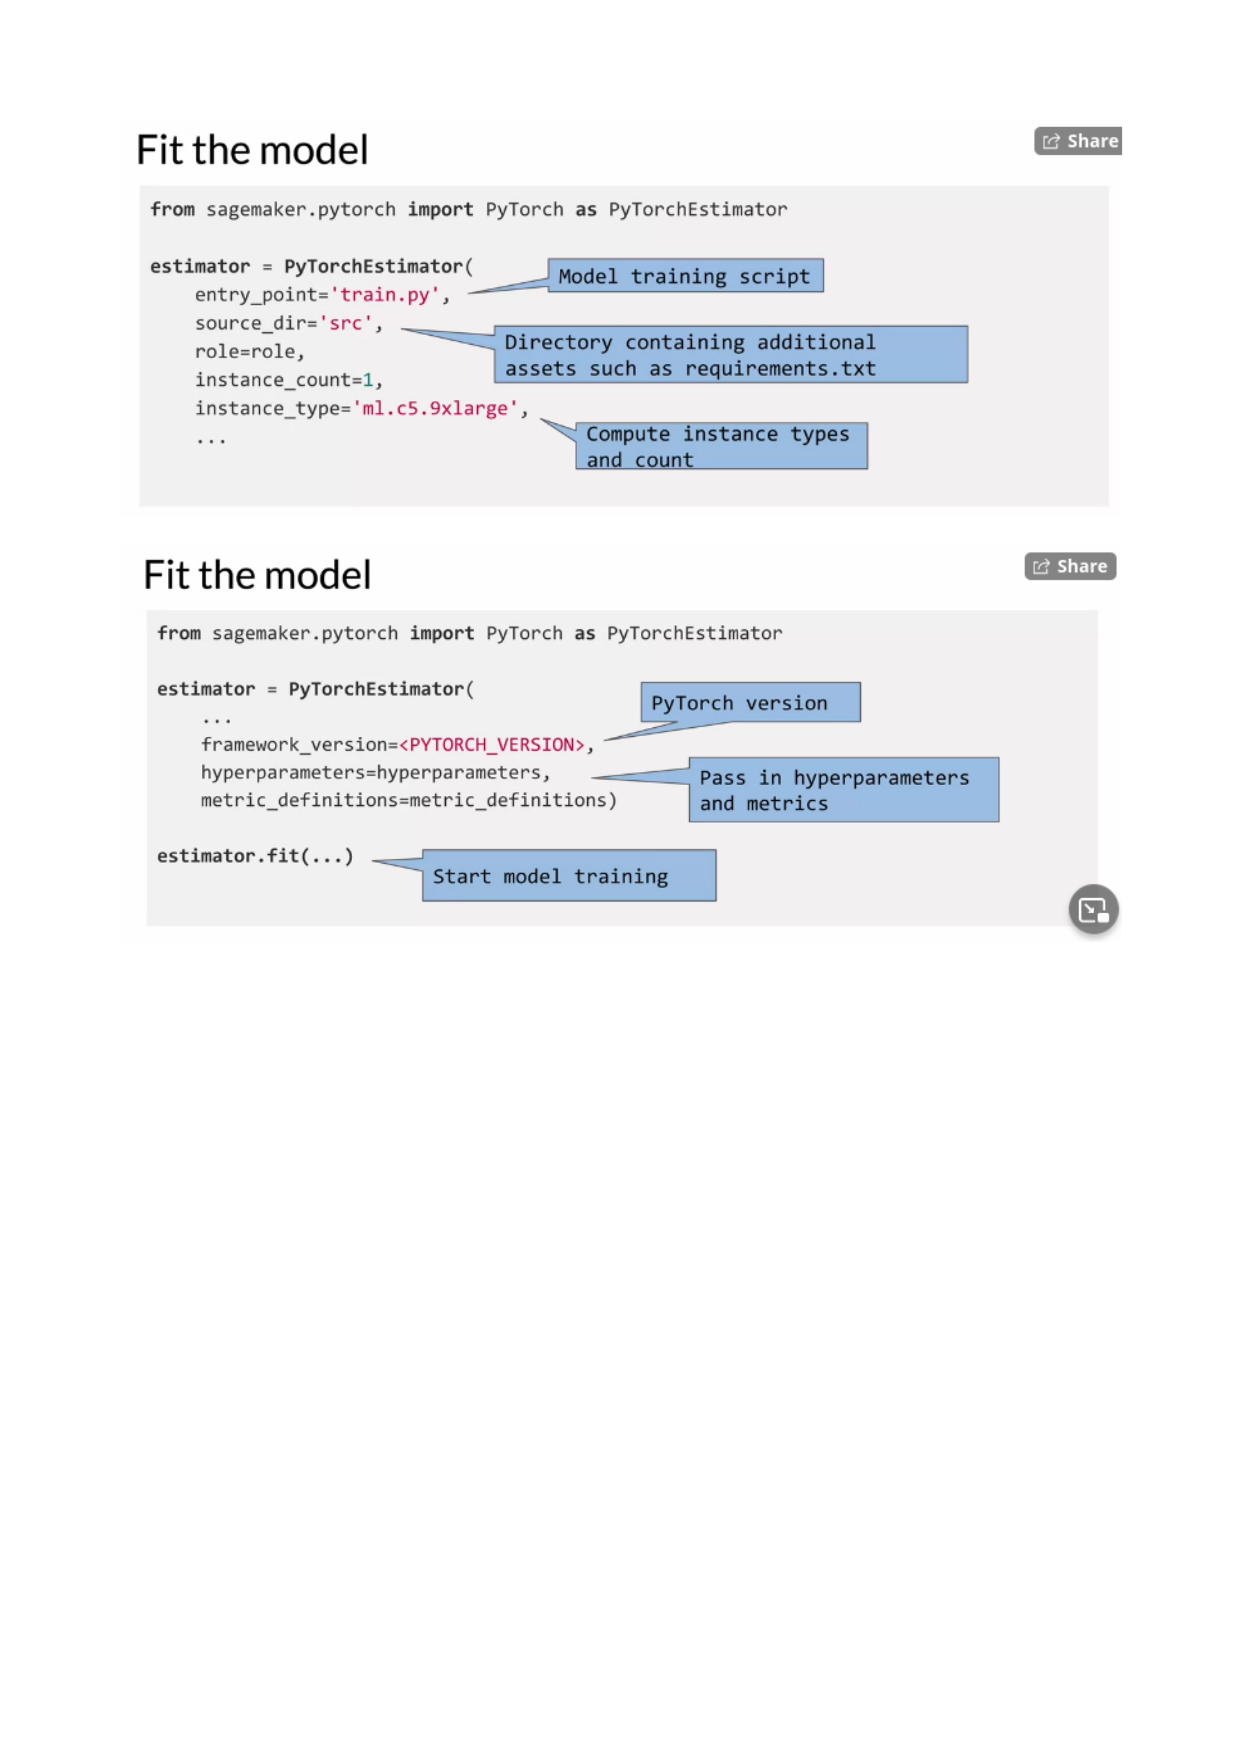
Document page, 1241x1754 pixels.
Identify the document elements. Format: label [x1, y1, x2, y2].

picture [118, 545, 1123, 942]
picture [118, 118, 1123, 517]
